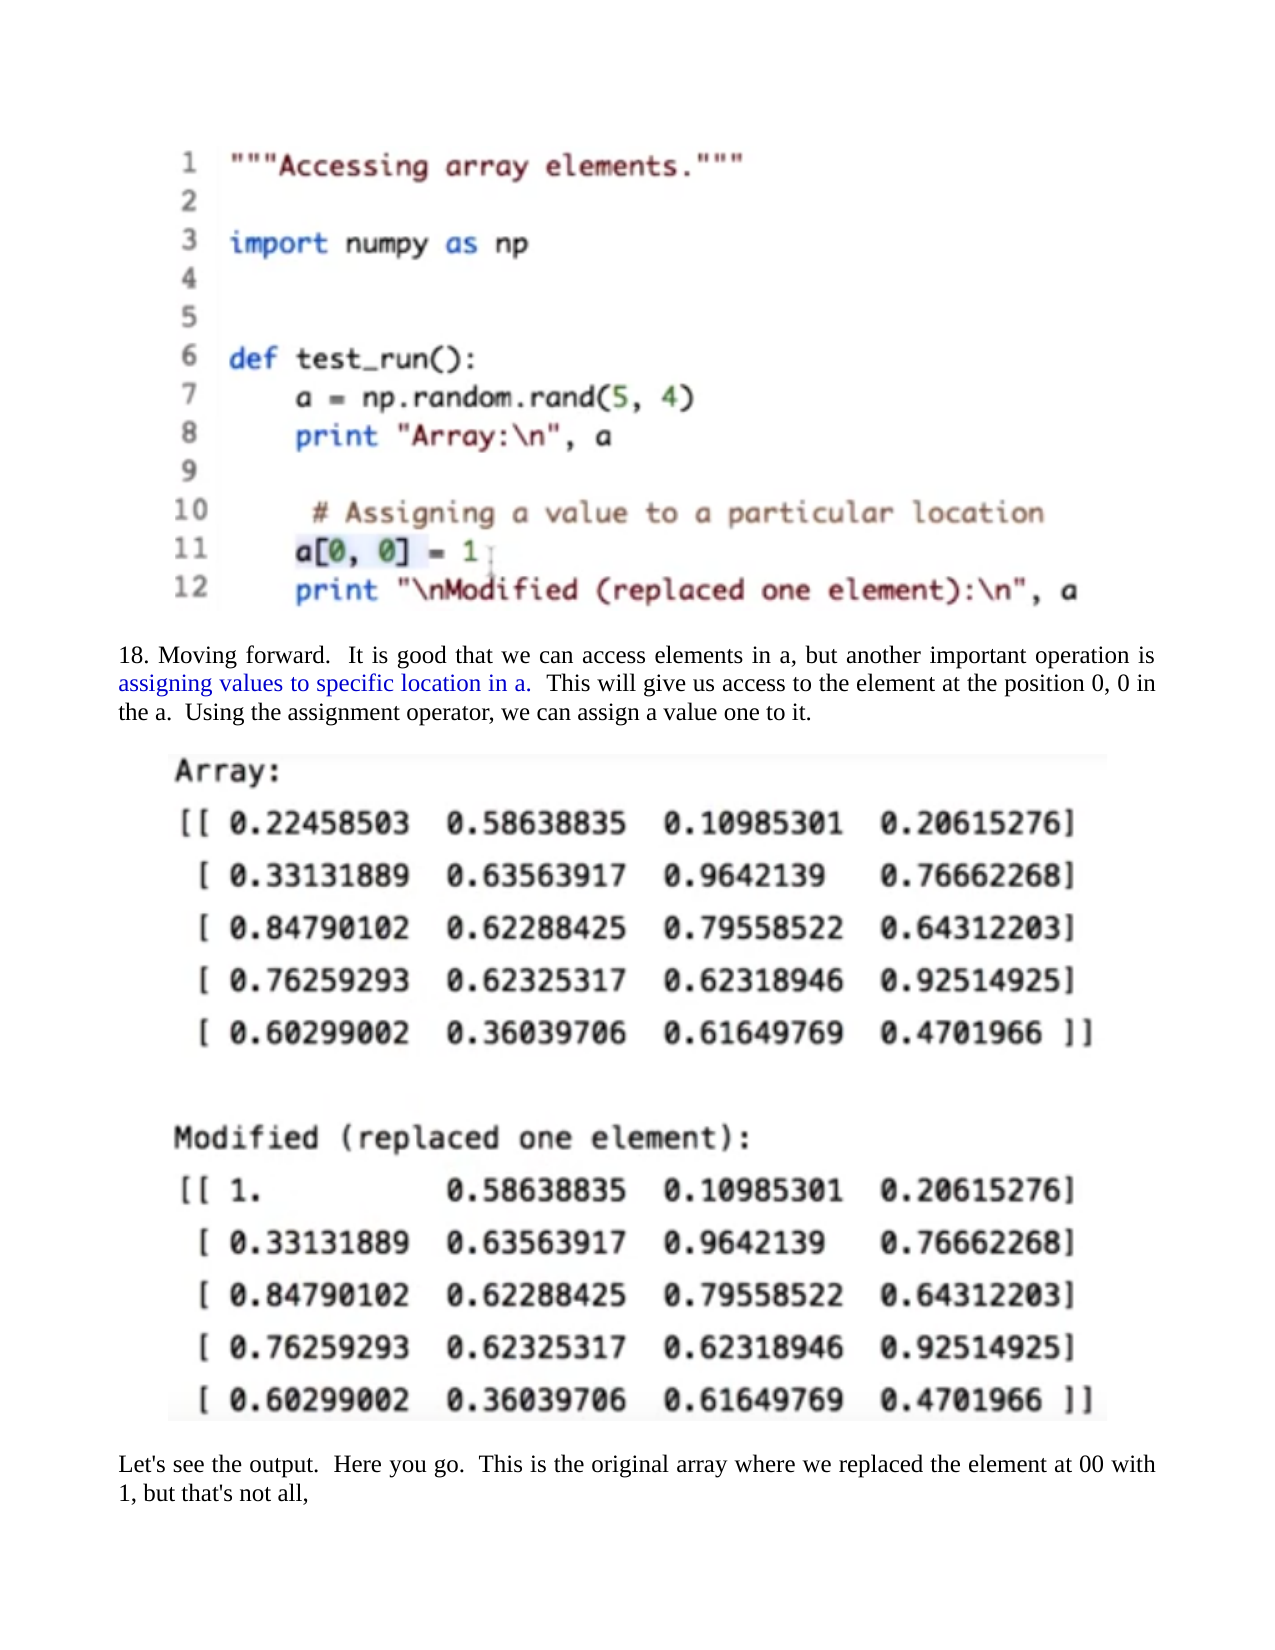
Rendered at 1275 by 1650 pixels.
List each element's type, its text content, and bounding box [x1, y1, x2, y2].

picture [168, 754, 1108, 1421]
picture [175, 146, 1100, 611]
text Let's see the output. Here you go. This is the original array where we replaced the element at 00 with 1, but that's not all, [118, 1449, 1157, 1507]
text 18. Moving forward. It is good that we can access elements in a, but another important operation is assigning values to specific location in a. This will give us access to the element at the position 0, 0 in the a. Using the assignment operator, we can assign a value one to it. [118, 640, 1157, 726]
